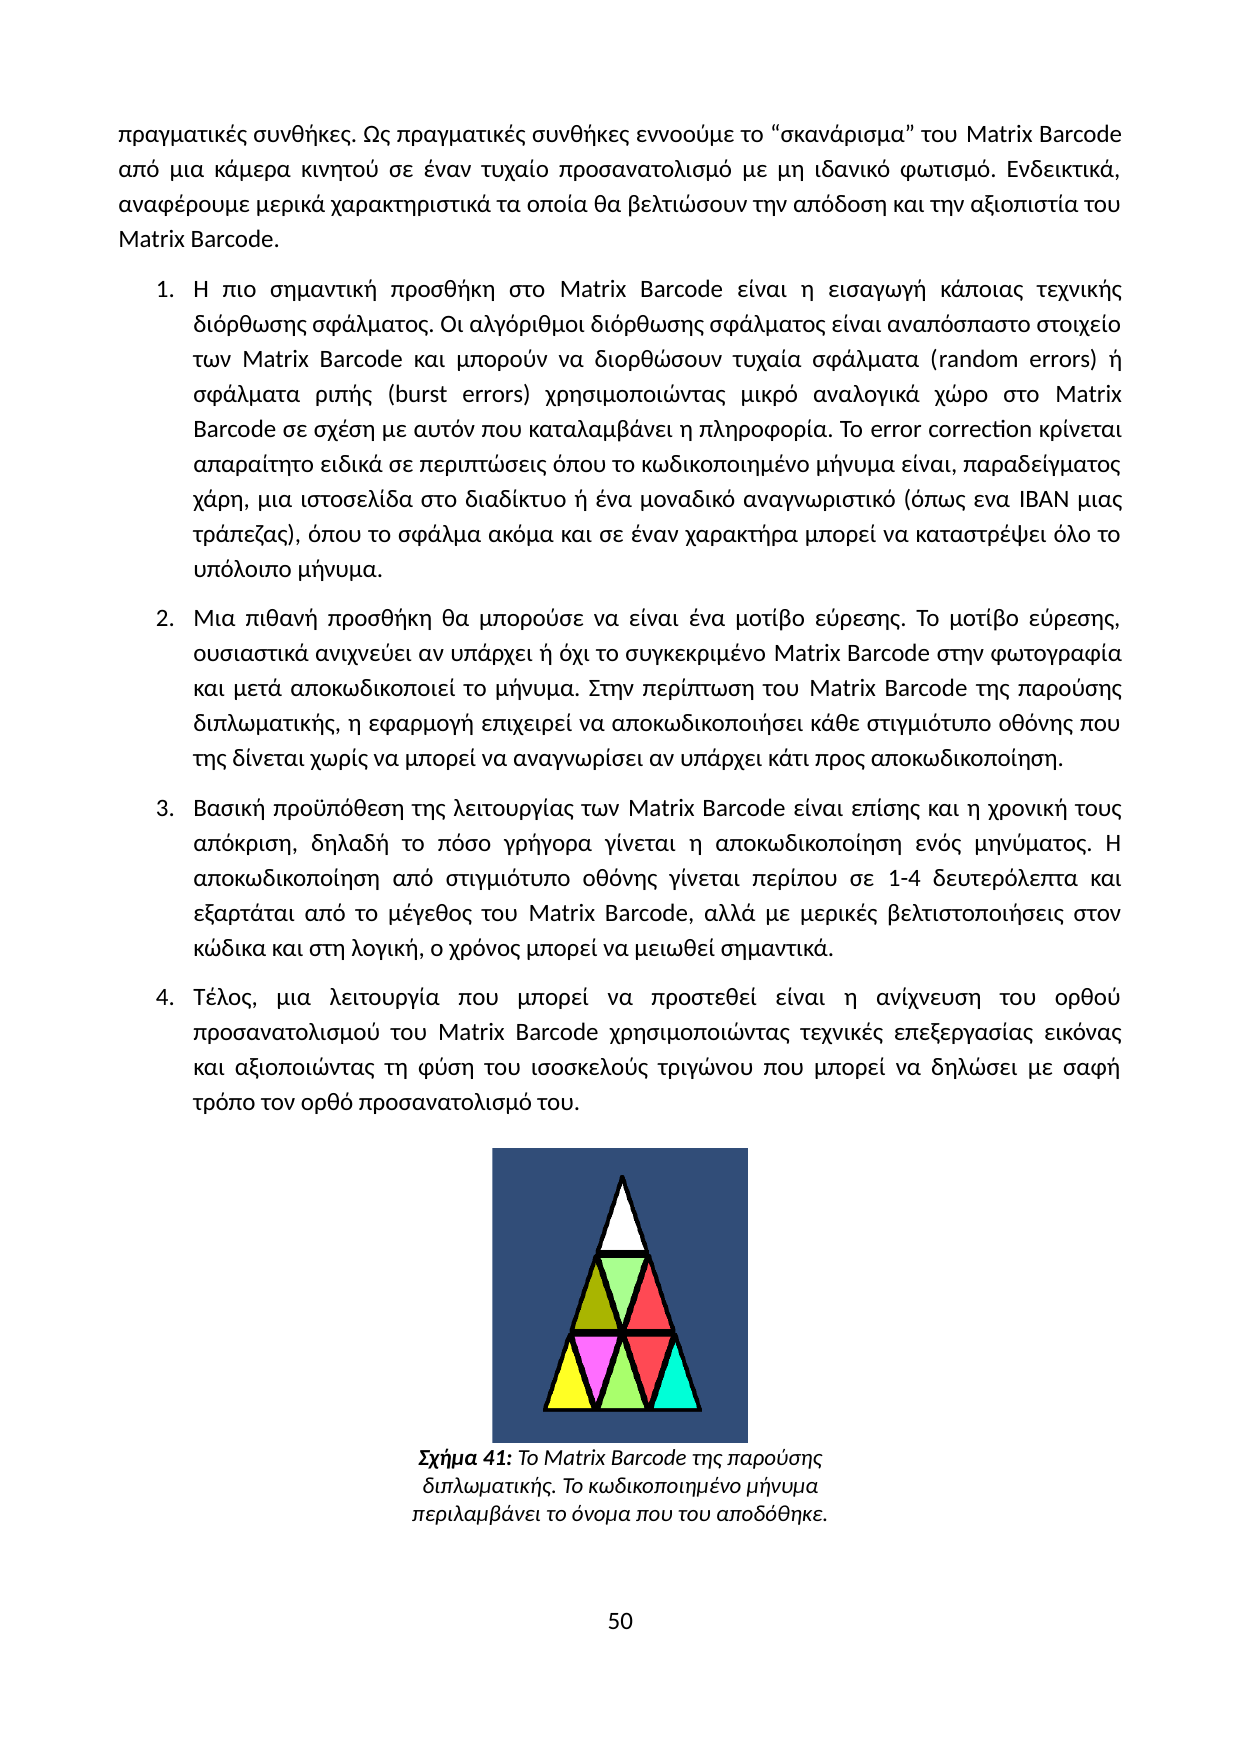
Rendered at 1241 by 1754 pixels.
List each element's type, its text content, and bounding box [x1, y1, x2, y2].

text Σχήμα 41: Το Matrix Barcode της παρούσης διπλωματικής. Το κωδικοποιημένο μήνυμα περιλαμβάνει το όνομα που του αποδόθηκε. [403, 1148, 837, 1527]
text πραγματικές συνθήκες. Ως πραγματικές συνθήκες εννοούμε το “σκανάρισμα” του Matrix Barcode από μια κάμερα κινητού σε έναν τυχαίο προσανατολισμό με μη ιδανικό φωτισμό. Ενδεικτικά, αναφέρουμε μερικά χαρακτηριστικά τα οποία θα βελτιώσουν την απόδοση και την αξιοπιστία του Matrix Barcode. [118, 118, 1122, 254]
list Τέλος, μια λειτουργία που μπορεί να προστεθεί είναι η ανίχνευση του ορθού προσανατολισμού του Matrix Barcode χρησιμοποιώντας τεχνικές επεξεργασίας εικόνας και αξιοποιώντας τη φύση του ισοσκελούς τριγώνου που μπορεί να δηλώσει με σαφή τρόπο τον ορθό προσανατολισμό του. [156, 981, 1122, 1117]
list Μια πιθανή προσθήκη θα μπορούσε να είναι ένα μοτίβο εύρεσης. Το μοτίβο εύρεσης, ουσιαστικά ανιχνεύει αν υπάρχει ή όχι το συγκεκριμένο Matrix Barcode στην φωτογραφία και μετά αποκωδικοποιεί το μήνυμα. Στην περίπτωση του Matrix Barcode της παρούσης διπλωματικής, η εφαρμογή επιχειρεί να αποκωδικοποιήσει κάθε στιγμιότυπο οθόνης που της δίνεται χωρίς να μπορεί να αναγνωρίσει αν υπάρχει κάτι προς αποκωδικοποίηση. [156, 602, 1122, 773]
picture [492, 1148, 748, 1443]
list Η πιο σημαντική προσθήκη στο Matrix Barcode είναι η εισαγωγή κάποιας τεχνικής διόρθωσης σφάλματος. Οι αλγόριθμοι διόρθωσης σφάλματος είναι αναπόσπαστο στοιχείο των Matrix Barcode και μπορούν να διορθώσουν τυχαία σφάλματα (random errors) ή σφάλματα ριπής (burst errors) χρησιμοποιώντας μικρό αναλογικά χώρο στο Matrix Barcode σε σχέση με αυτόν που καταλαμβάνει η πληροφορία. Το error correction κρίνεται απαραίτητο ειδικά σε περιπτώσεις όπου το κωδικοποιημένο μήνυμα είναι, παραδείγματος χάρη, μια ιστοσελίδα στο διαδίκτυο ή ένα μοναδικό αναγνωριστικό (όπως ενα IBAN μιας τράπεζας), όπου το σφάλμα ακόμα και σε έναν χαρακτήρα μπορεί να καταστρέψει όλο το υπόλοιπο μήνυμα. [156, 273, 1122, 583]
list Βασική προϋπόθεση της λειτουργίας των Matrix Barcode είναι επίσης και η χρονική τους απόκριση, δηλαδή το πόσο γρήγορα γίνεται η αποκωδικοποίηση ενός μηνύματος. Η αποκωδικοποίηση από στιγμιότυπο οθόνης γίνεται περίπου σε 1-4 δευτερόλεπτα και εξαρτάται από το μέγεθος του Matrix Barcode, αλλά με μερικές βελτιστοποιήσεις στον κώδικα και στη λογική, ο χρόνος μπορεί να μειωθεί σημαντικά. [156, 792, 1122, 962]
